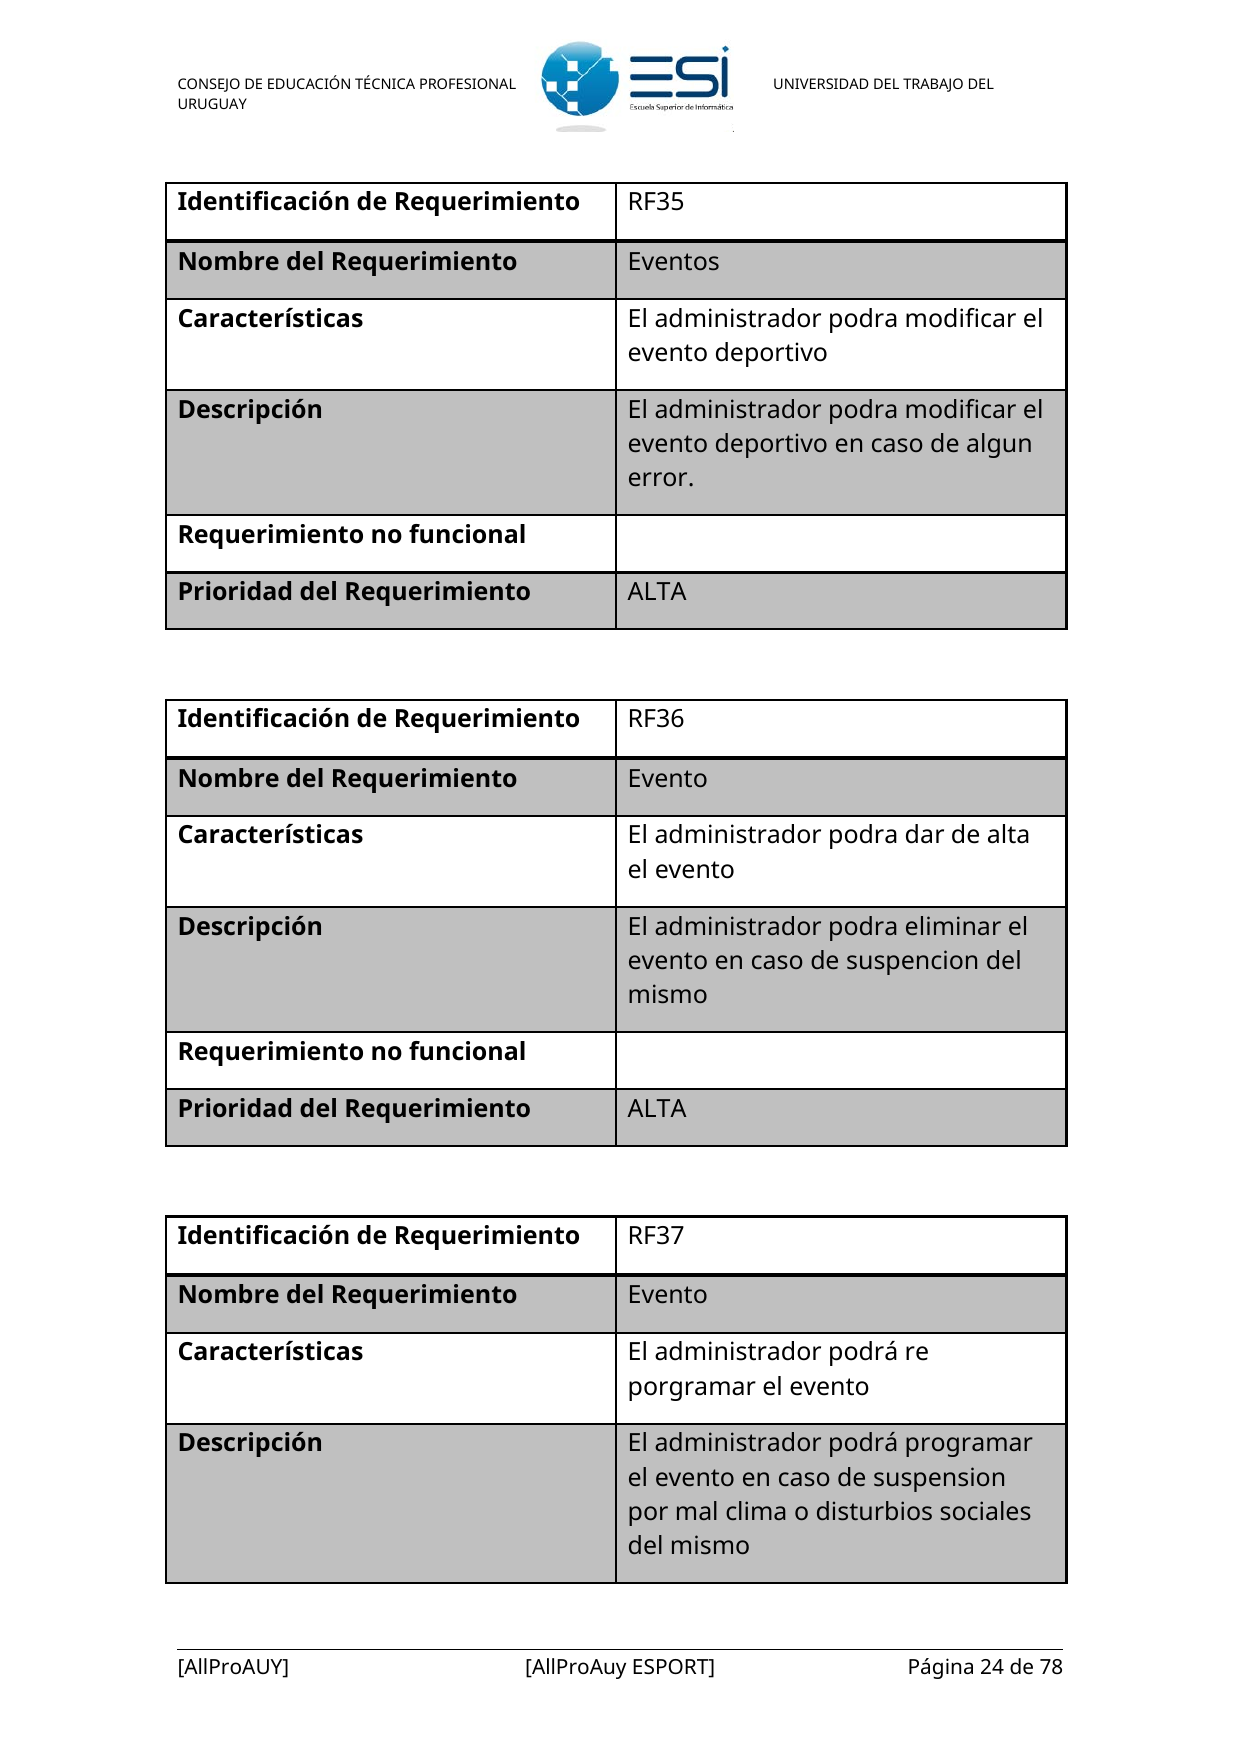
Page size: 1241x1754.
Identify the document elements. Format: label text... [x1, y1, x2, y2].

table_header RF35 [617, 184, 1065, 239]
table_cell El administrador podrá re porgramar el evento [617, 1334, 1065, 1423]
table_cell Características [167, 300, 615, 389]
table_cell Evento [617, 760, 1065, 815]
picture [534, 39, 734, 132]
table_cell Descripción [167, 1425, 615, 1582]
table_cell Eventos [617, 243, 1065, 298]
table_cell [617, 1033, 1065, 1088]
table_cell Descripción [167, 391, 615, 514]
table_header Identificación de Requerimiento [167, 701, 615, 756]
table_cell Características [167, 817, 615, 906]
table_cell Requerimiento no funcional [167, 516, 615, 571]
table_cell Prioridad del Requerimiento [167, 1090, 615, 1145]
table_cell Descripción [167, 908, 615, 1031]
table_cell Evento [617, 1277, 1065, 1332]
table_cell Nombre del Requerimiento [167, 760, 615, 815]
table_header Identificación de Requerimiento [167, 1218, 615, 1272]
table_cell El administrador podra modificar el evento deportivo [617, 300, 1065, 389]
table_cell Requerimiento no funcional [167, 1033, 615, 1088]
table_cell ALTA [617, 574, 1065, 628]
table_cell Prioridad del Requerimiento [167, 574, 615, 628]
table_cell Nombre del Requerimiento [167, 243, 615, 298]
table_cell El administrador podra modificar el evento deportivo en caso de algun error. [617, 391, 1065, 514]
table_header Identificación de Requerimiento [167, 184, 615, 239]
table_cell Características [167, 1334, 615, 1423]
table_cell El administrador podrá programar el evento en caso de suspension por mal clima o disturbios sociales del mismo [617, 1425, 1065, 1582]
table_cell [617, 516, 1065, 571]
table_cell Nombre del Requerimiento [167, 1277, 615, 1332]
table_cell El administrador podra dar de alta el evento [617, 817, 1065, 906]
table_header RF37 [617, 1218, 1065, 1272]
table_cell ALTA [617, 1090, 1065, 1145]
table_header RF36 [617, 701, 1065, 756]
table_cell El administrador podra eliminar el evento en caso de suspencion del mismo [617, 908, 1065, 1031]
